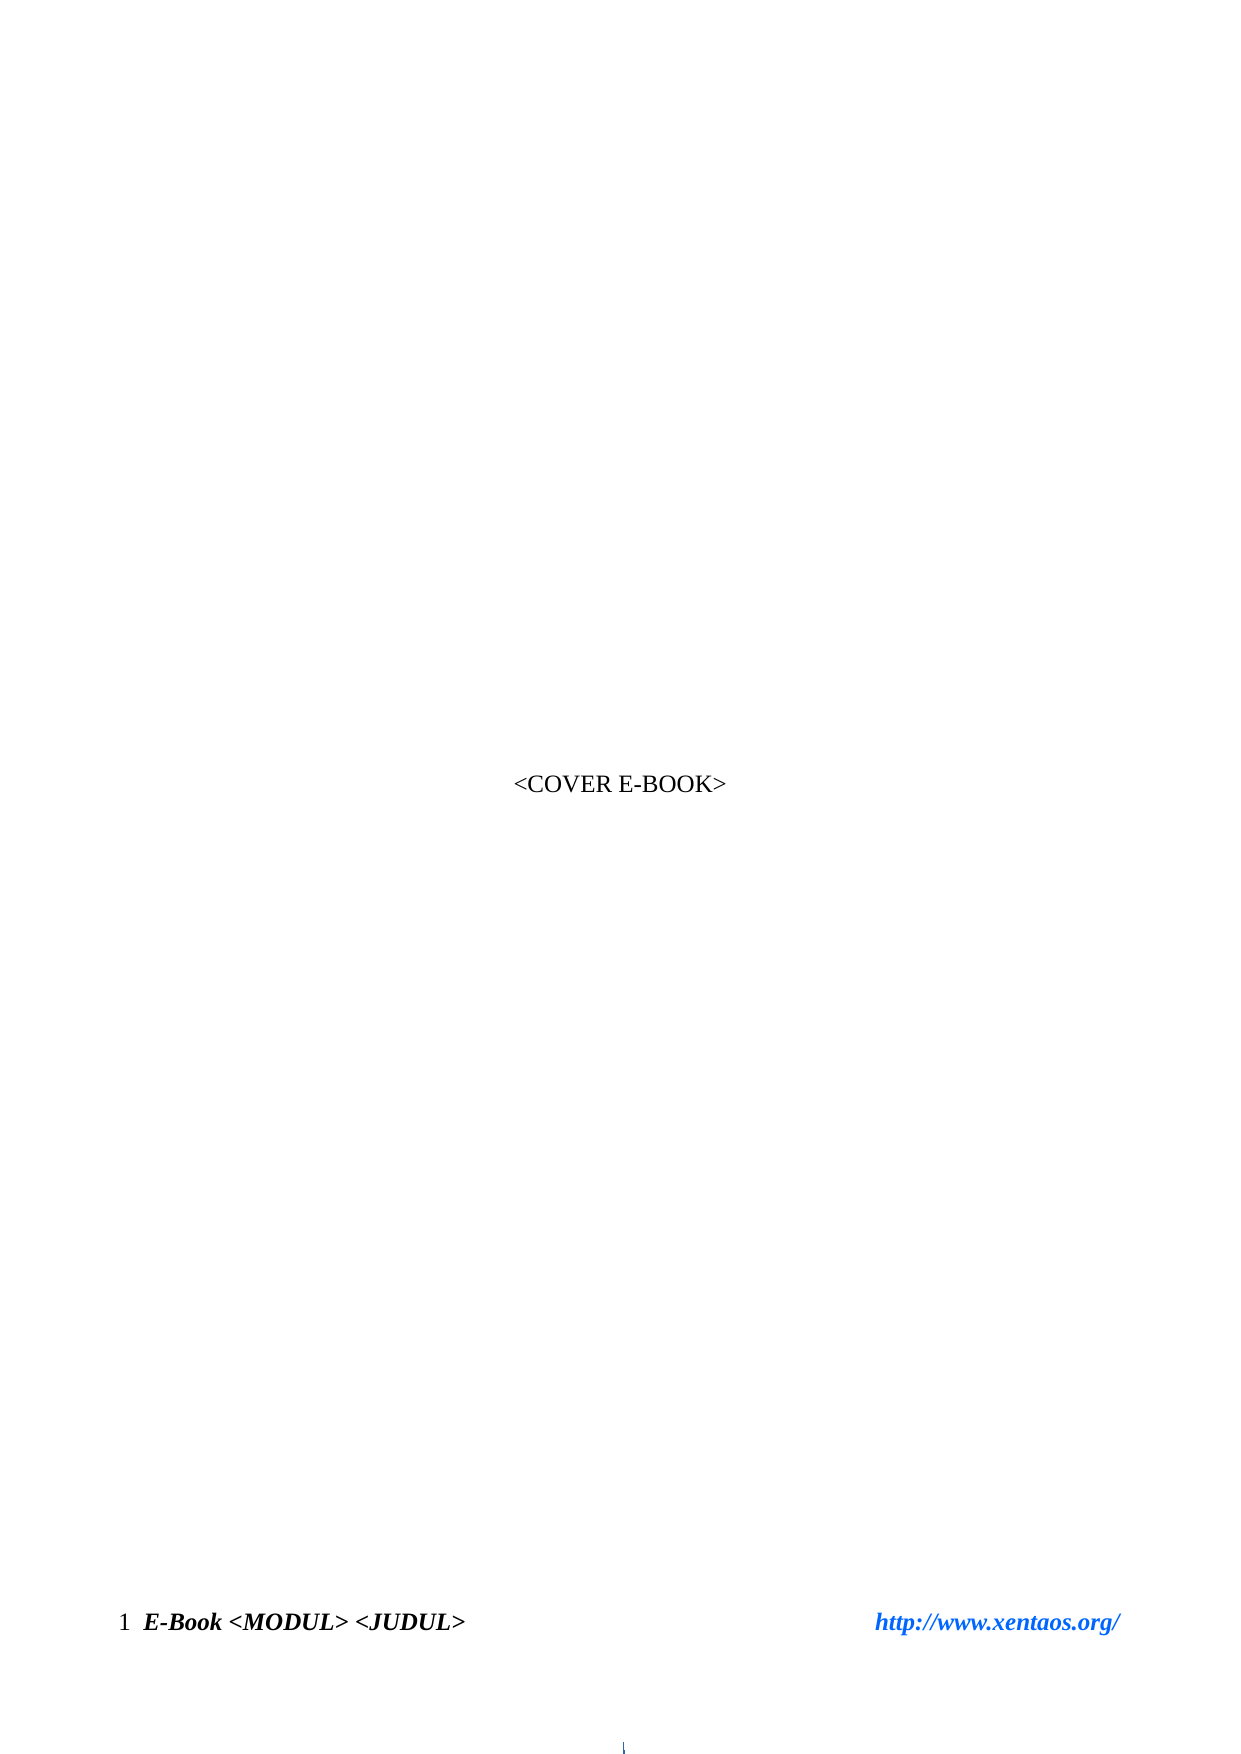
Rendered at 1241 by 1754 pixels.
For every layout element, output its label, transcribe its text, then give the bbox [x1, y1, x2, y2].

text <COVER E-BOOK> [118, 769, 1122, 797]
